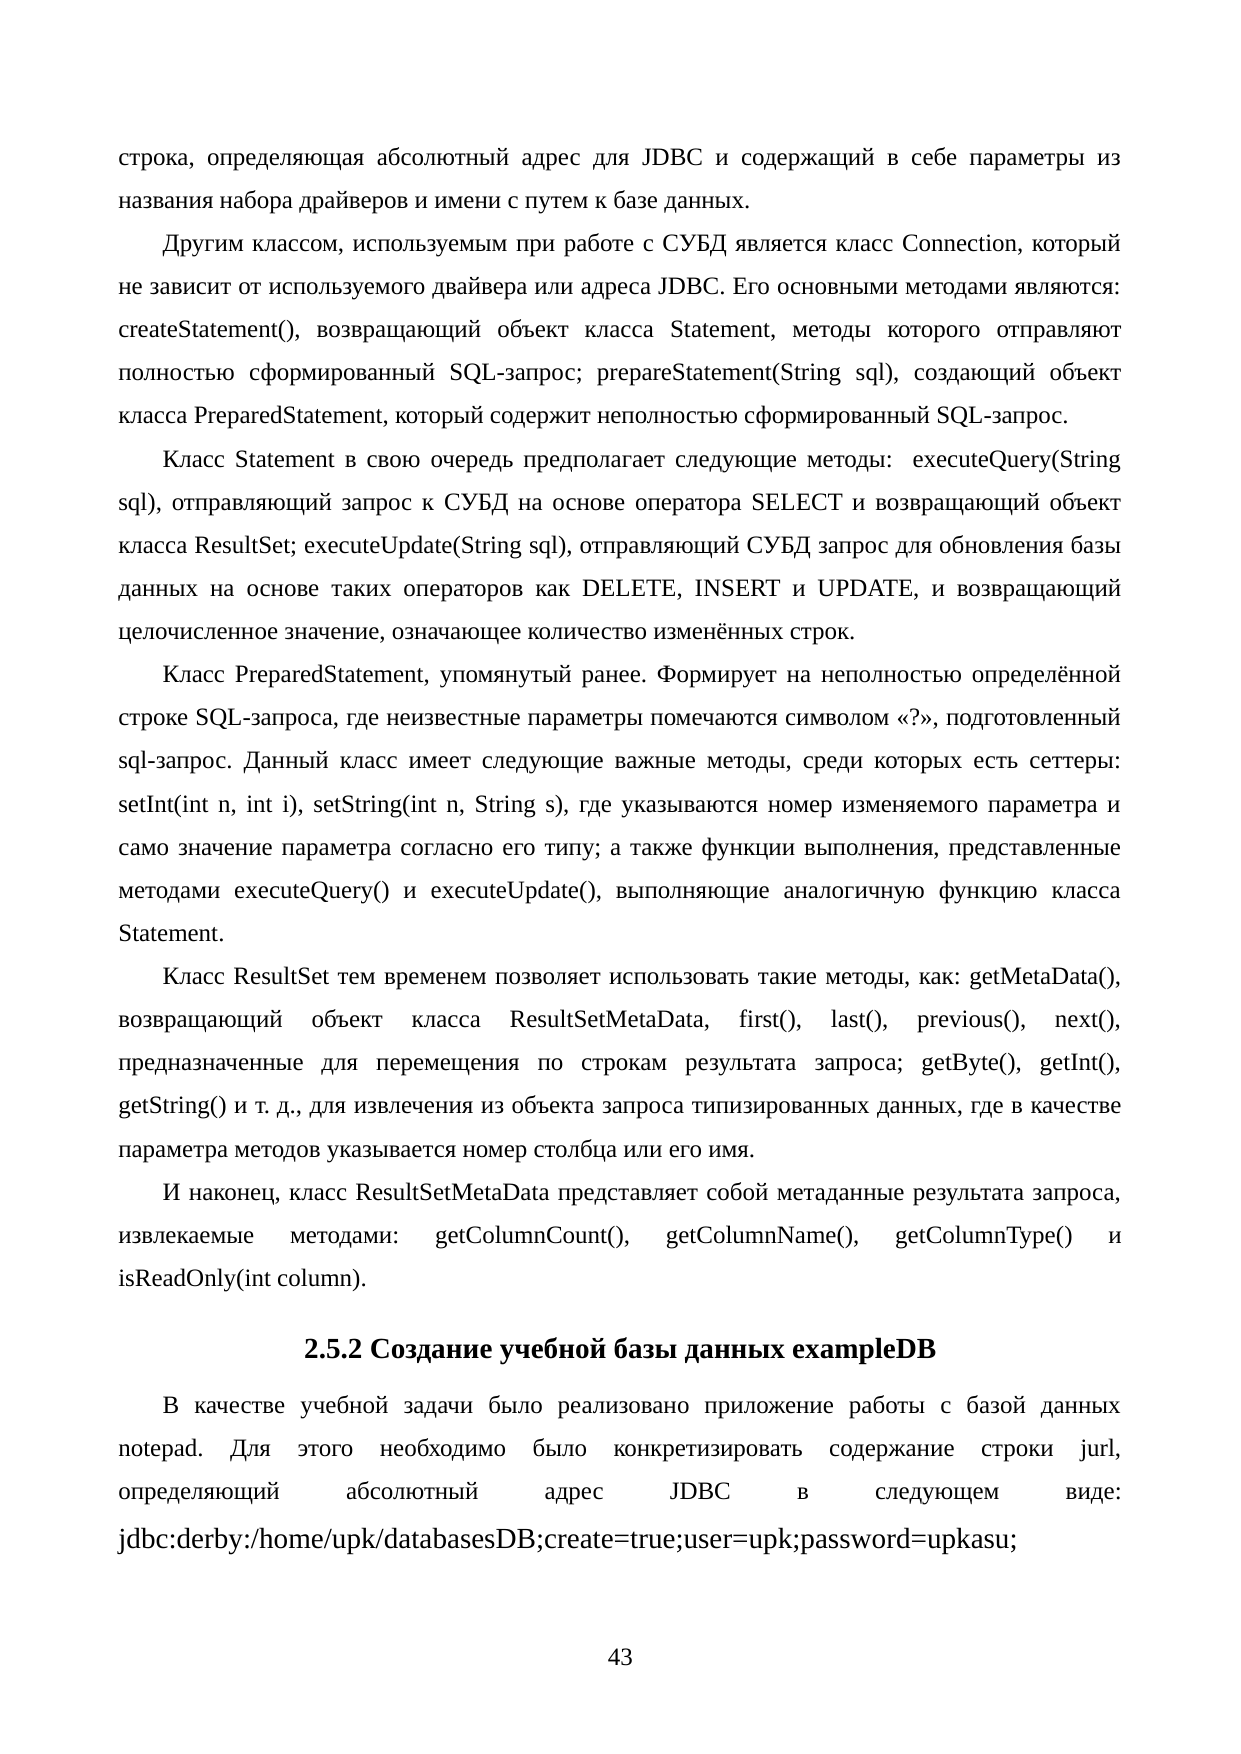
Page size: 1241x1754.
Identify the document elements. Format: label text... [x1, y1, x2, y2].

text Класс Statement в свою очередь предполагает следующие методы: executeQuery(String sql), отправляющий запрос к СУБД на основе оператора SELECT и возвращающий объект класса ResultSet; executeUpdate(String sql), отправляющий СУБД запрос для обновления базы данных на основе таких операторов как DELETE, INSERT и UPDATE, и возвращающий целочисленное значение, означающее количество изменённых строк. [118, 444, 1122, 645]
text Другим классом, используемым при работе с СУБД является класс Connection, который не зависит от используемого двайвера или адреса JDBC. Его основными методами являются: createStatement(), возвращающий объект класса Statement, методы которого отправляют полностью сформированный SQL-запрос; prepareStatement(String sql), создающий объект класса PreparedStatement, который содержит неполностью сформированный SQL-запрос. [118, 228, 1122, 429]
text И наконец, класс ResultSetMetaData представляет собой метаданные результата запроса, извлекаемые методами: getColumnCount(), getColumnName(), getColumnType() и isReadOnly(int column). [118, 1177, 1122, 1292]
text Класс ResultSet тем временем позволяет использовать такие методы, как: getMetaData(), возвращающий объект класса ResultSetMetaData, first(), last(), previous(), next(), предназначенные для перемещения по строкам результата запроса; getByte(), getInt(), getString() и т. д., для извлечения из объекта запроса типизированных данных, где в качестве параметра методов указывается номер столбца или его имя. [118, 961, 1122, 1162]
text Класс PreparedStatement, упомянутый ранее. Формирует на неполностью определённой строке SQL-запроса, где неизвестные параметры помечаются символом «?», подготовленный sql-запрос. Данный класс имеет следующие важные методы, среди которых есть сеттеры: setInt(int n, int i), setString(int n, String s), где указываются номер изменяемого параметра и само значение параметра согласно его типу; а также функции выполнения, представленные методами executeQuery() и executeUpdate(), выполняющие аналогичную функцию класса Statement. [118, 659, 1122, 947]
text В качестве учебной задачи было реализовано приложение работы с базой данных notepad. Для этого необходимо было конкретизировать содержание строки jurl, определяющий абсолютный адрес JDBC в следующем виде: jdbc:derby:/home/upk/databasesDB;create=true;user=upk;password=upkasu; [118, 1390, 1122, 1555]
subtitle 2.5.2 Создание учебной базы данных exampleDB [118, 1331, 1122, 1365]
text строка, определяющая абсолютный адрес для JDBC и содержащий в себе параметры из названия набора драйверов и имени с путем к базе данных. [118, 142, 1122, 214]
